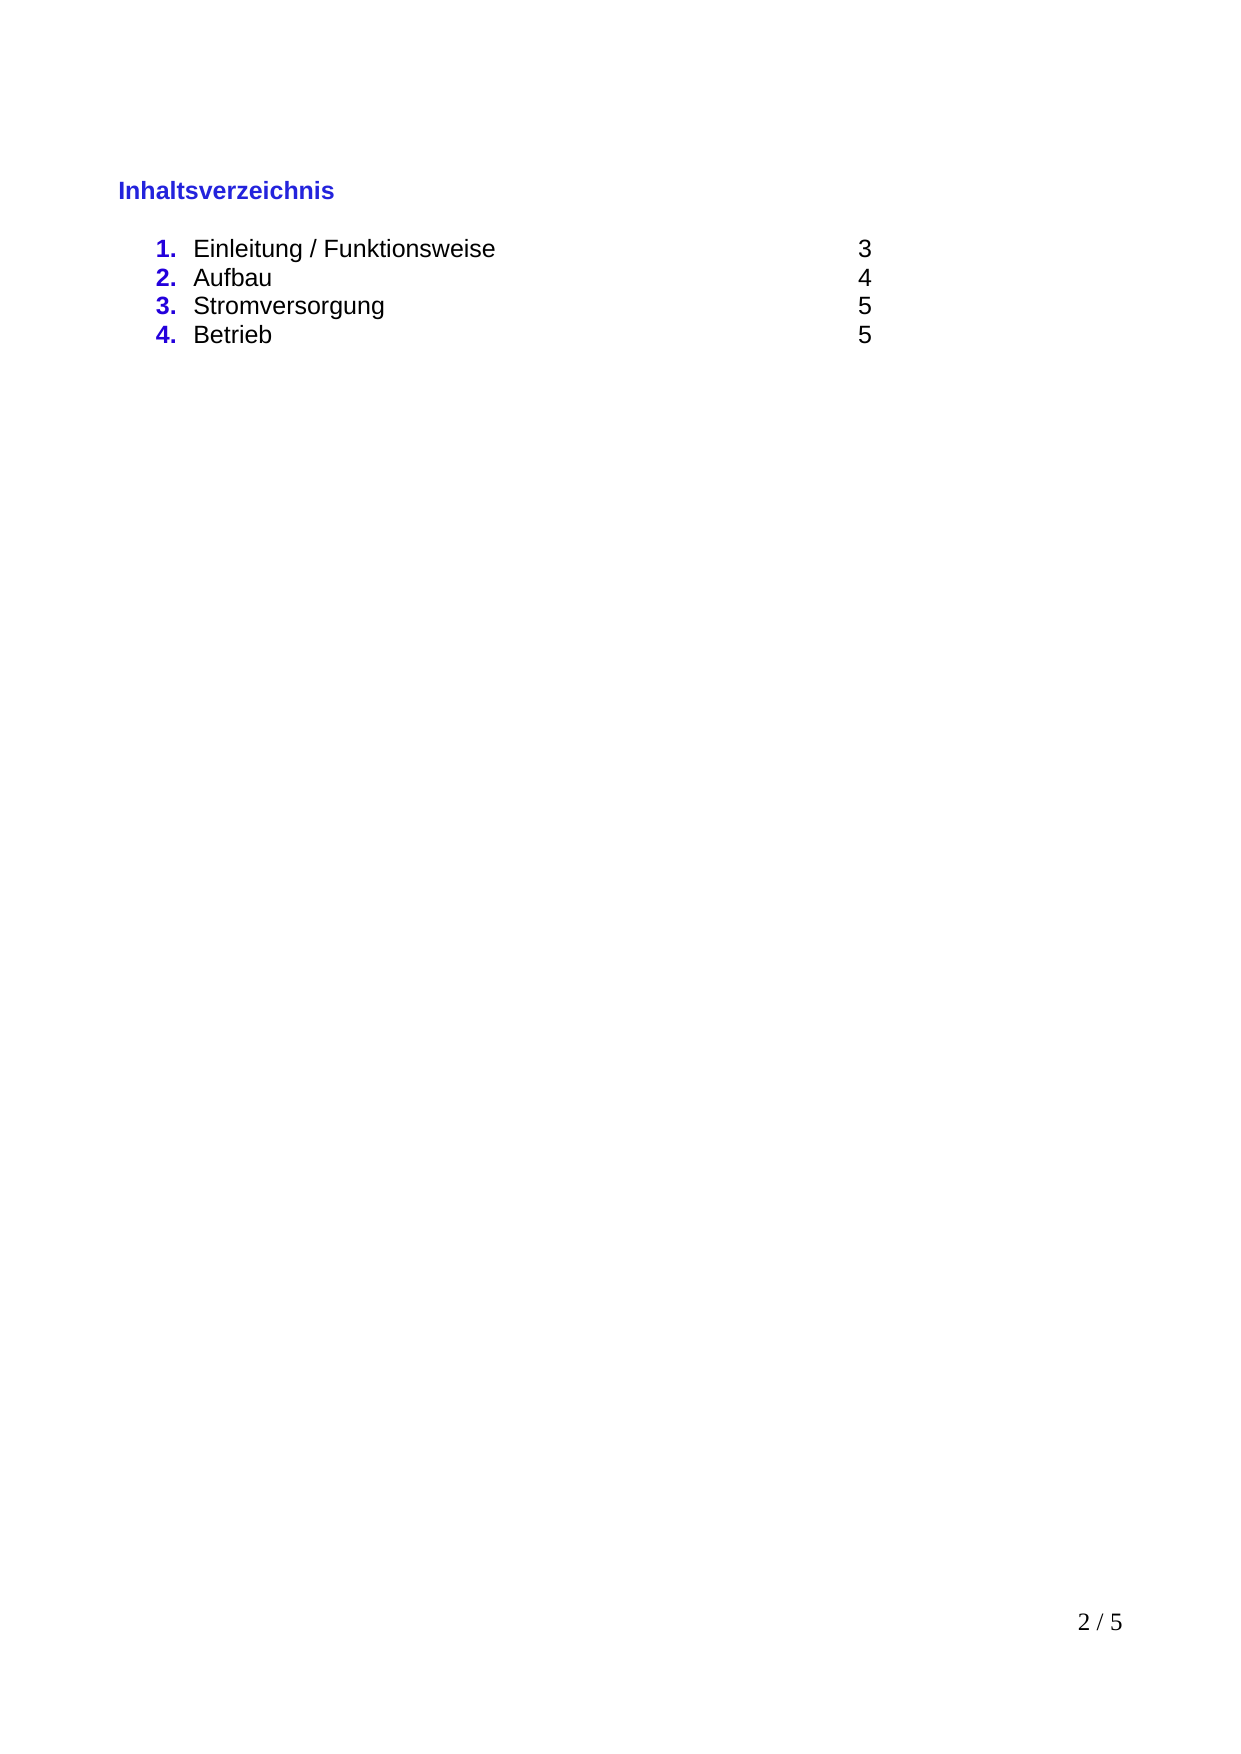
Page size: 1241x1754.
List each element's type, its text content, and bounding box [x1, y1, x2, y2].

list Stromversorgung 5 [156, 291, 1122, 320]
text Inhaltsverzeichnis [118, 176, 1122, 205]
list Betrieb 5 [156, 320, 1122, 349]
list Aufbau 4 [156, 263, 1122, 291]
list Einleitung / Funktionsweise 3 [156, 234, 1122, 263]
